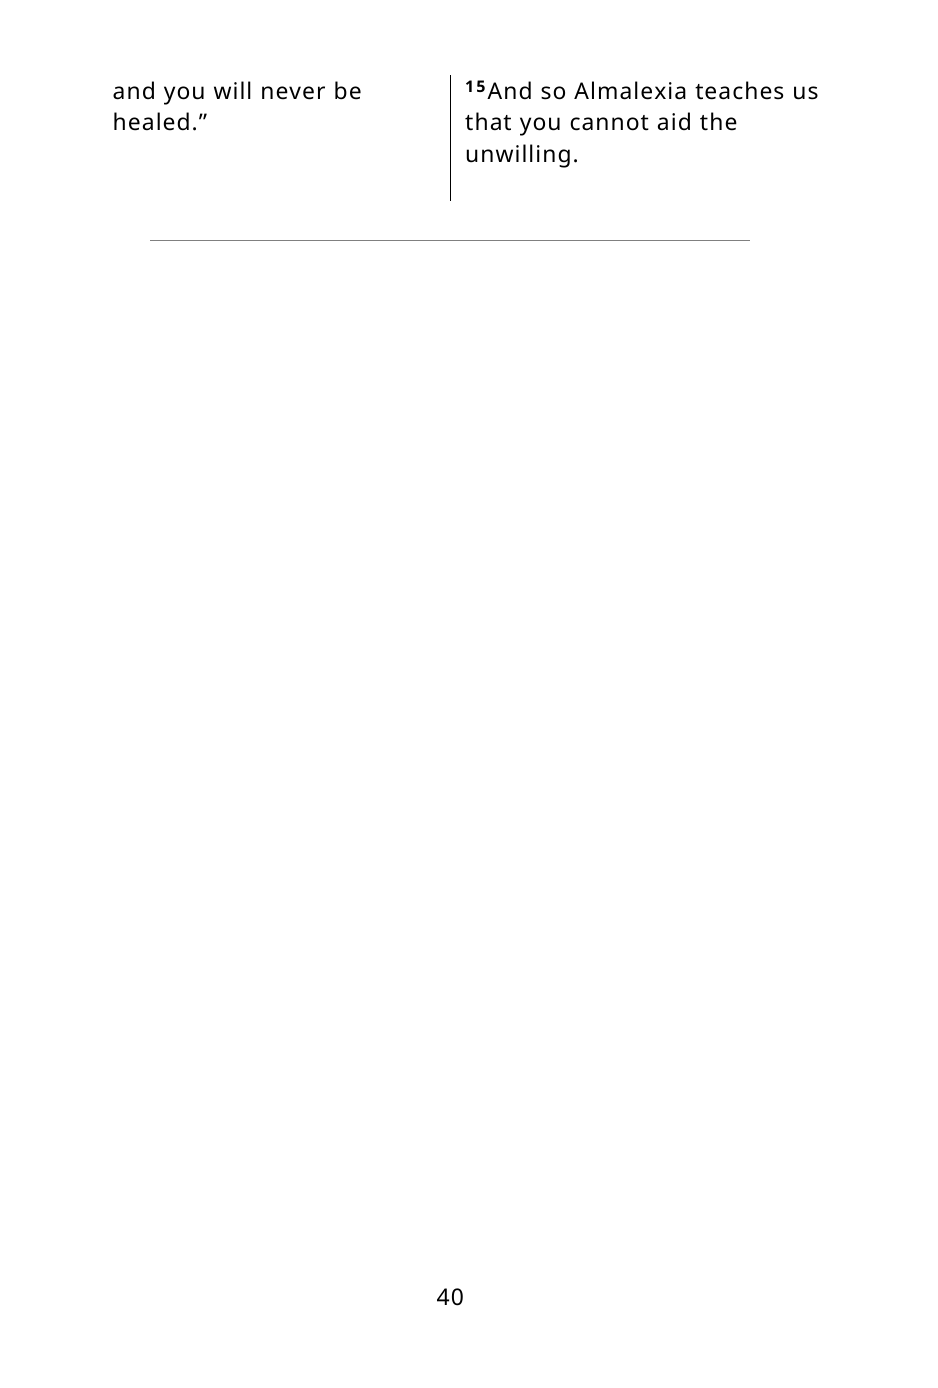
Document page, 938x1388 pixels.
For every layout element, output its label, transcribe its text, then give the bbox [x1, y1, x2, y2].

text 15And so Almalexia teaches us that you cannot aid the unwilling. [465, 75, 825, 169]
text and you will never be healed.” [112, 75, 416, 137]
